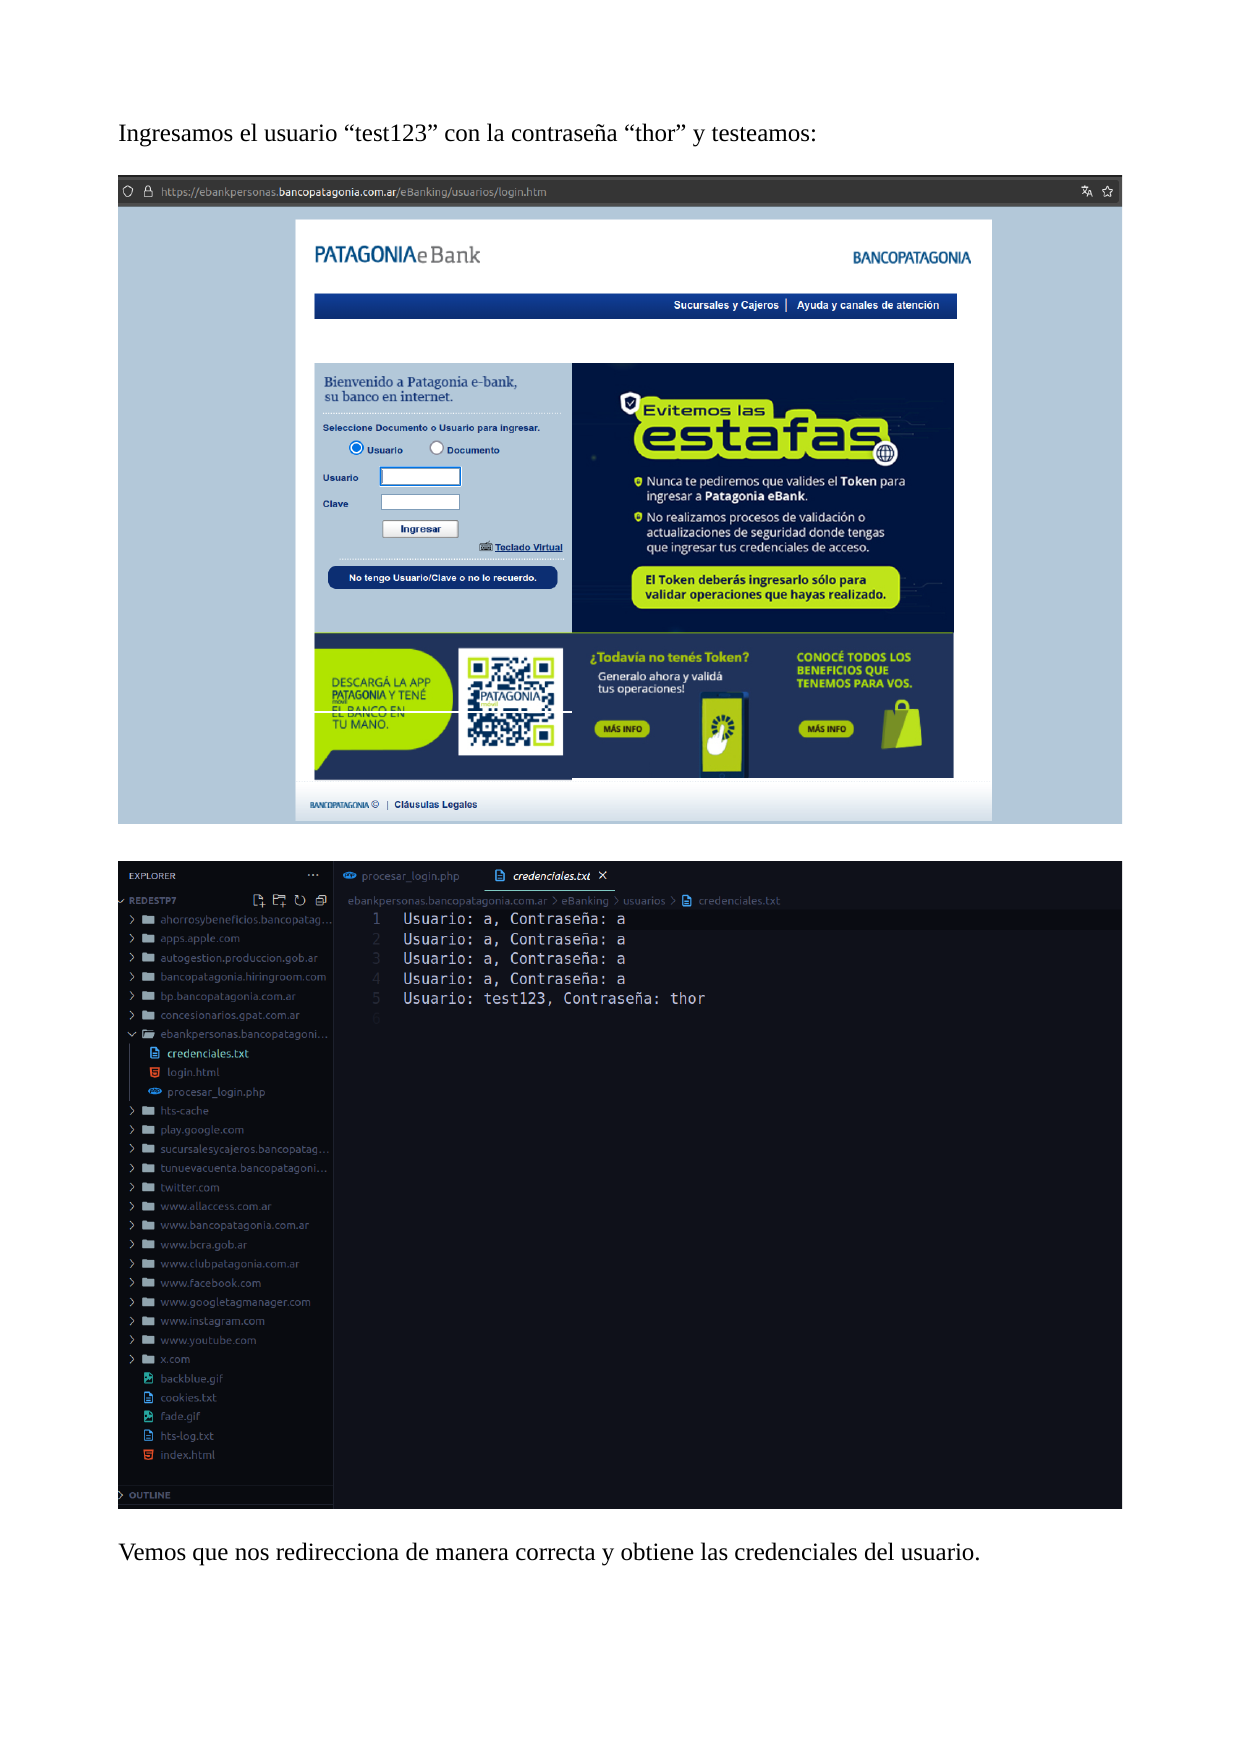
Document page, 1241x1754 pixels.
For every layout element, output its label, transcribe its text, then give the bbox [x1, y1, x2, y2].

text Ingresamos el usuario “test123” con la contraseña “thor” y testeamos: [118, 118, 1122, 147]
picture [118, 861, 1123, 1509]
text Vemos que nos redirecciona de manera correcta y obtiene las credenciales del usuario. [118, 1537, 1122, 1566]
picture [118, 175, 1123, 824]
